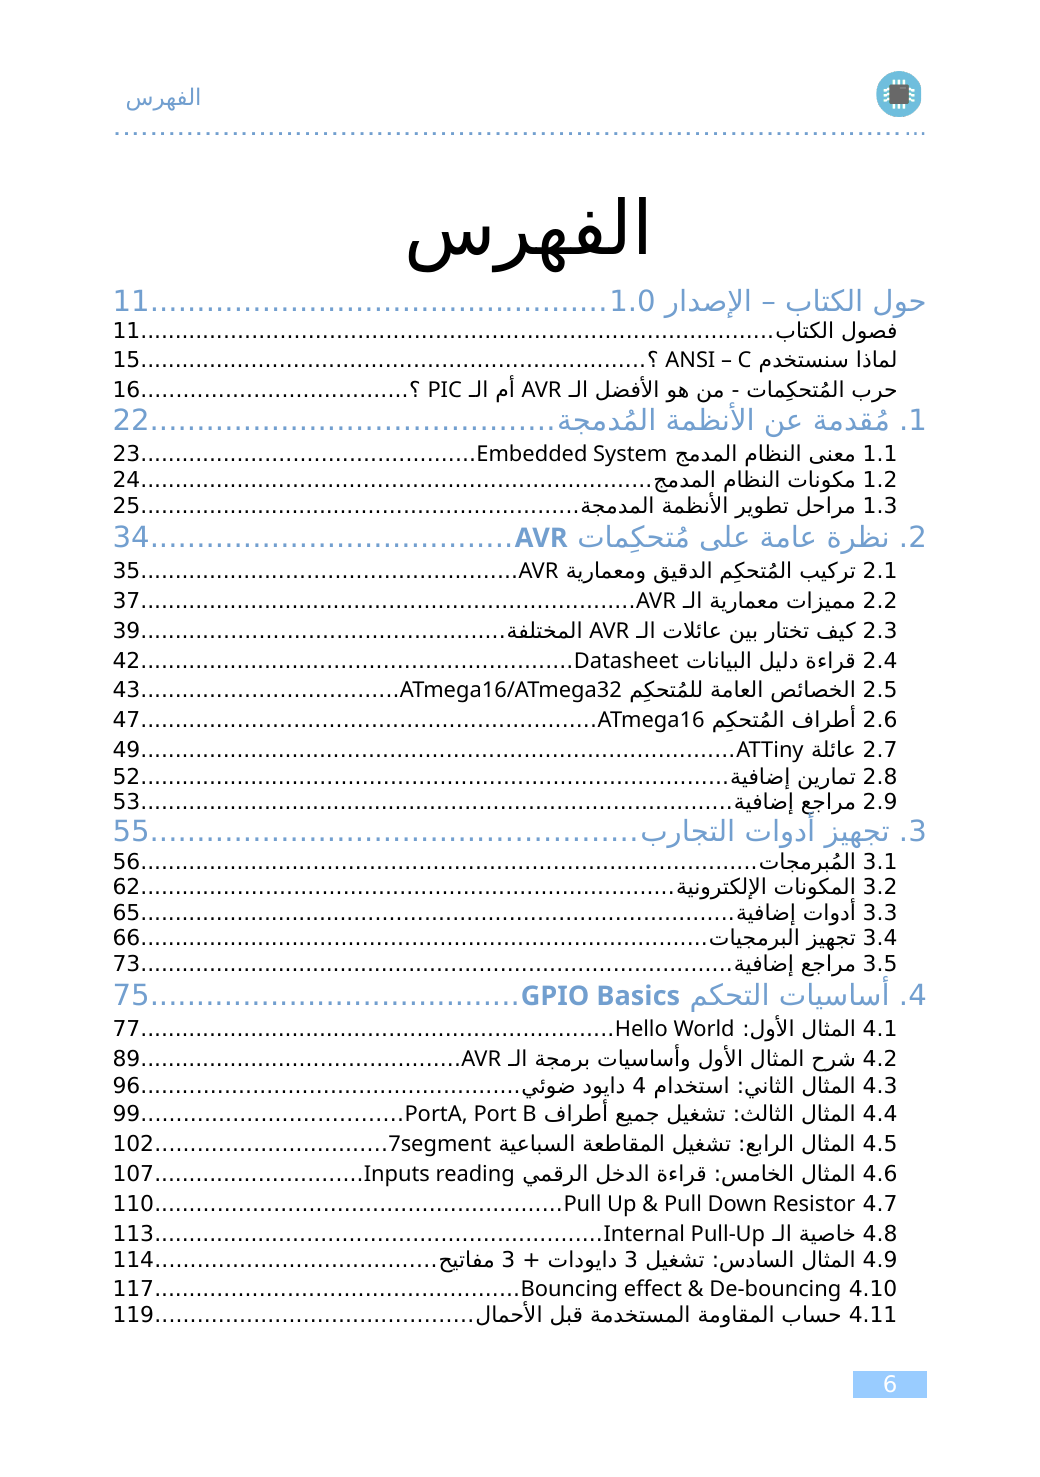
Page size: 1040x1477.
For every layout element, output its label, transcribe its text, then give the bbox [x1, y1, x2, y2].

text 1. مُقدمة عن الأنظمة المُدمجة 22 [112, 403, 927, 437]
text 4.1 المثال اﻷول: Hello World 77 [112, 1013, 897, 1043]
text حول الكتاب – اﻹصدار 1.0 11 [112, 284, 927, 318]
text 4.3 المثال الثاني: استخدام 4 دايود ضوئي 96 [112, 1073, 897, 1098]
text 4.8 خاصية الـ Internal Pull-Up 113 [112, 1217, 897, 1247]
text فصول الكتاب 11 [112, 318, 897, 344]
text 4.10 Bouncing effect & De-bouncing 117 [112, 1273, 897, 1303]
text 3.5 مراجع إضافية 73 [112, 951, 897, 976]
text 4.4 المثال الثالث: تشغيل جميع أطراف PortA, Port B 99 [112, 1098, 897, 1128]
text لماذا سنستخدم ANSI – C ؟ 15 [112, 344, 897, 374]
text 2.6 أطراف المُتحكِم ATmega16 47 [112, 704, 897, 734]
text 3.1 المُبرمجات 56 [112, 849, 897, 874]
text 2.9 مراجع إضافية 53 [112, 789, 897, 815]
subtitle الفهرس [112, 185, 927, 272]
text 2. نظرة عامة على مُتحكِمات AVR 34 [112, 518, 927, 555]
text حرب المُتحكِمات - من هو الأفضل الـ AVR أم الـ PIC ؟ 16 [112, 374, 897, 403]
text 4.11 حساب المقاومة المستخدمة قبل اﻷحمال 119 [112, 1303, 897, 1328]
text 1.3 مراحل تطوير الأنظمة المدمجة 25 [112, 493, 897, 518]
text 4. أساسيات التحكم GPIO Basics 75 [112, 976, 927, 1013]
text 2.5 الخصائص العامة للمُتحكِم ATmega16/ATmega32 43 [112, 674, 897, 704]
text 4.2 شرح المثال اﻷول وأساسيات برمجة الـ AVR 89 [112, 1043, 897, 1073]
text 2.3 كيف تختار بين عائلات الـ AVR المختلفة 39 [112, 615, 897, 644]
text 4.9 المثال السادس: تشغيل 3 دايودات + 3 مفاتيح 114 [112, 1247, 897, 1273]
text 2.1 تركيب المُتحكِم الدقيق ومعمارية AVR 35 [112, 555, 897, 585]
text 2.7 عائلة ATTiny 49 [112, 734, 897, 764]
picture [876, 71, 922, 117]
text 3.2 المكونات اﻹلكترونية 62 [112, 874, 897, 900]
text 4.6 المثال الخامس: قراءة الدخل الرقمي Inputs reading 107 [112, 1158, 897, 1188]
text 2.8 تمارين إضافية 52 [112, 764, 897, 789]
text 3.4 تجهيز البرمجيات 66 [112, 925, 897, 951]
text 1.1 معنى النظام المدمج Embedded System 23 [112, 437, 897, 467]
text 2.4 قراءة دليل البيانات Datasheet 42 [112, 644, 897, 674]
text 1.2 مكونات النظام المدمج 24 [112, 467, 897, 493]
text 4.7 Pull Up & Pull Down Resistor 110 [112, 1188, 897, 1217]
text 3.3 أدوات إضافية 65 [112, 900, 897, 925]
text 2.2 مميزات معمارية الـ AVR 37 [112, 585, 897, 615]
text 3. تجهيز أدوات التجارب 55 [112, 815, 927, 849]
text 4.5 المثال الرابع: تشغيل المقاطعة السباعية 7segment 102 [112, 1128, 897, 1158]
